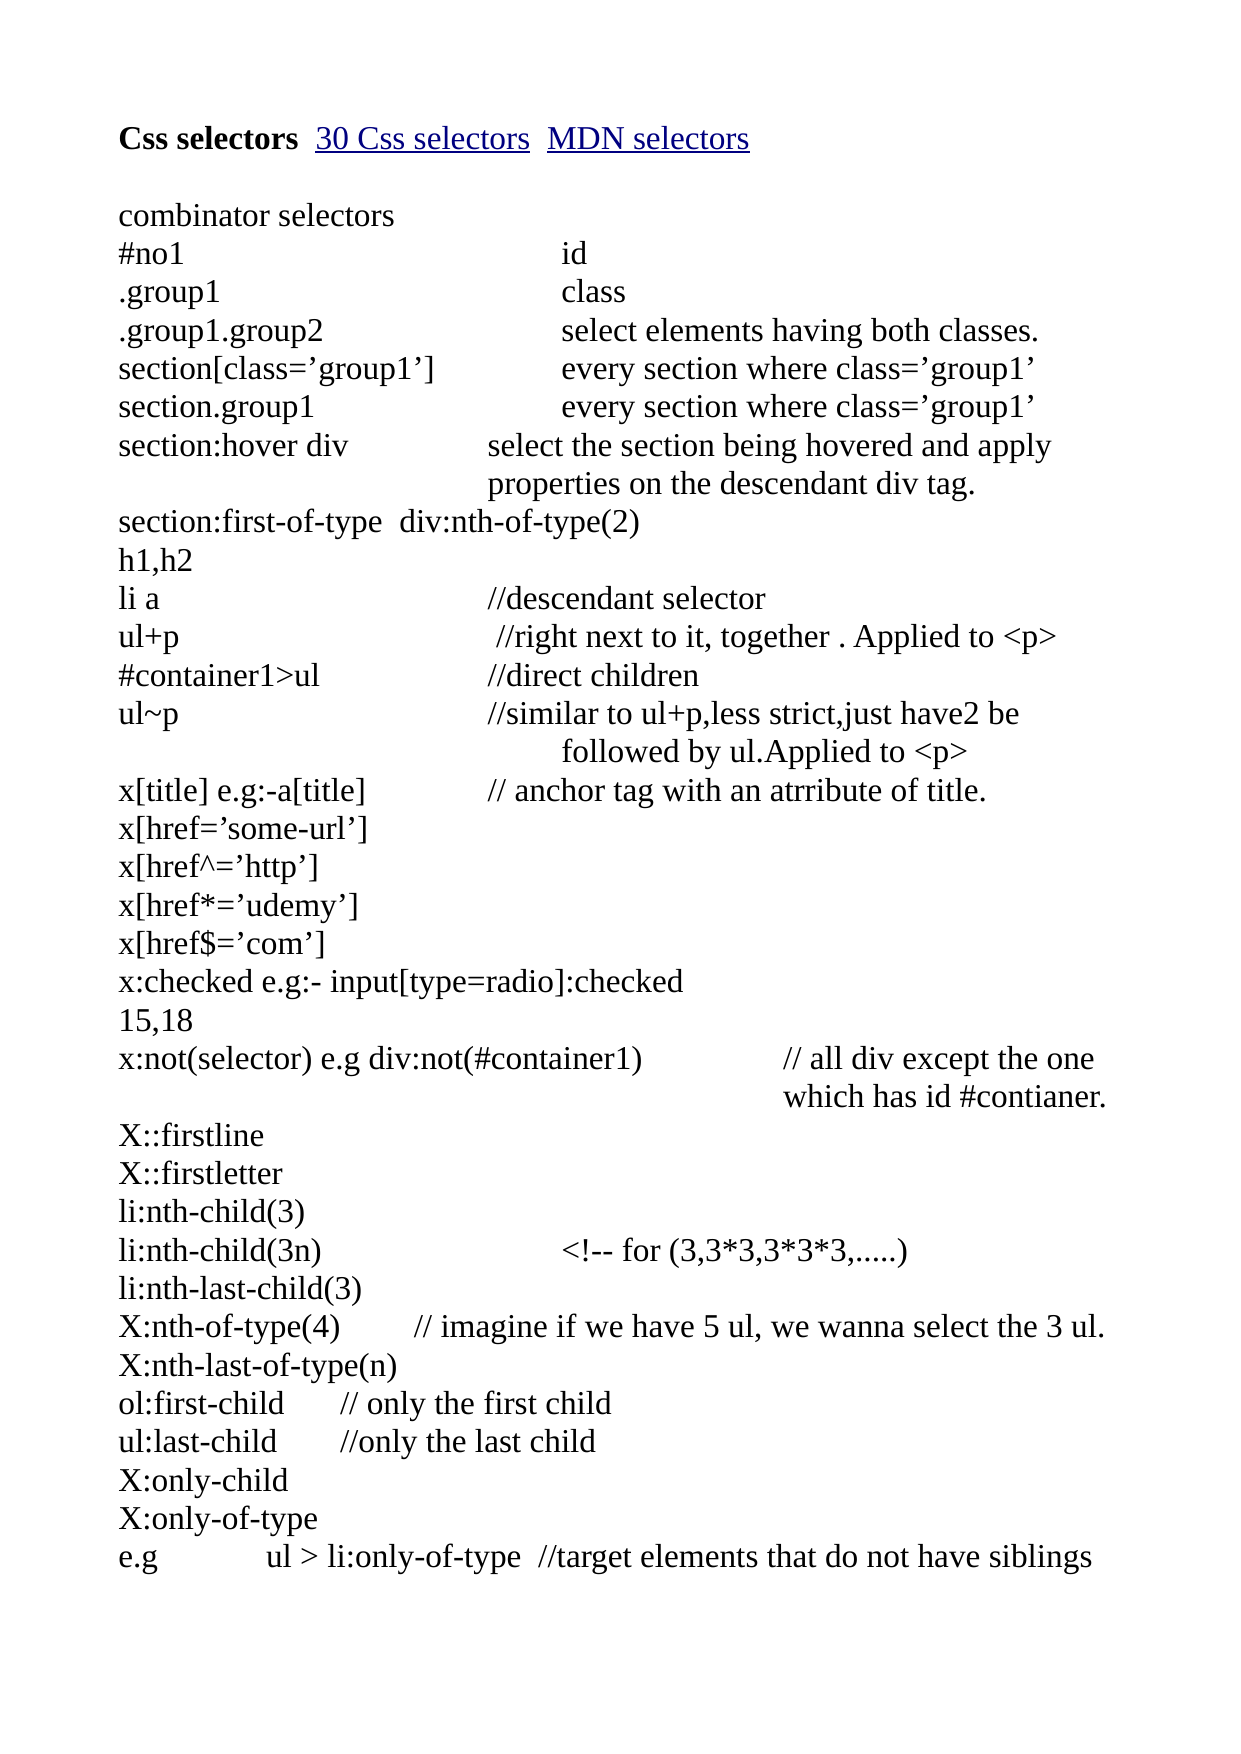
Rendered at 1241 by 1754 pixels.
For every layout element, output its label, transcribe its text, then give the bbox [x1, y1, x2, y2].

text X:only-child [118, 1460, 1122, 1498]
text li:nth-child(3) [118, 1191, 1122, 1230]
text properties on the descendant div tag. [118, 463, 1122, 501]
text e.g ul > li:only-of-type //target elements that do not have siblings [118, 1536, 1122, 1575]
text li:nth-child(3n) <!-- for (3,3*3,3*3*3,.....) [118, 1230, 1122, 1268]
text x[href*=’udemy’] [118, 885, 1122, 923]
text ol:first-child // only the first child [118, 1383, 1122, 1421]
text section:hover div select the section being hovered and apply [118, 425, 1122, 463]
text ul~p //similar to ul+p,less strict,just have2 be followed by ul.Applied to <p> [118, 693, 1122, 770]
text section:first-of-type div:nth-of-type(2) [118, 501, 1122, 540]
text h1,h2 [118, 540, 1122, 578]
text x:not(selector) e.g div:not(#container1) // all div except the one which has id #contianer. [118, 1038, 1122, 1115]
text .group1 class [118, 271, 1122, 310]
text combinator selectors [118, 195, 1122, 233]
text li:nth-last-child(3) [118, 1268, 1122, 1306]
text x[title] e.g:-a[title] // anchor tag with an atrribute of title. [118, 770, 1122, 808]
text X:nth-last-of-type(n) [118, 1345, 1122, 1383]
text X::firstletter [118, 1153, 1122, 1191]
text x:checked e.g:- input[type=radio]:checked [118, 961, 1122, 1000]
text .group1.group2 select elements having both classes. [118, 310, 1122, 348]
text X:nth-of-type(4) // imagine if we have 5 ul, we wanna select the 3 ul. [118, 1306, 1122, 1345]
text section.group1 every section where class=’group1’ [118, 386, 1122, 425]
text X:only-of-type [118, 1498, 1122, 1536]
text #container1>ul //direct children [118, 655, 1122, 693]
text x[href$=’com’] [118, 923, 1122, 961]
text ul+p //right next to it, together . Applied to <p> [118, 616, 1122, 655]
text li a //descendant selector [118, 578, 1122, 616]
text 15,18 [118, 1000, 1122, 1038]
text section[class=’group1’] every section where class=’group1’ [118, 348, 1122, 386]
text Css selectors 30 Css selectors MDN selectors [118, 118, 1122, 156]
text X::firstline [118, 1115, 1122, 1153]
text ul:last-child //only the last child [118, 1421, 1122, 1460]
text #no1 id [118, 233, 1122, 271]
text x[href^=’http’] [118, 846, 1122, 885]
text x[href=’some-url’] [118, 808, 1122, 846]
